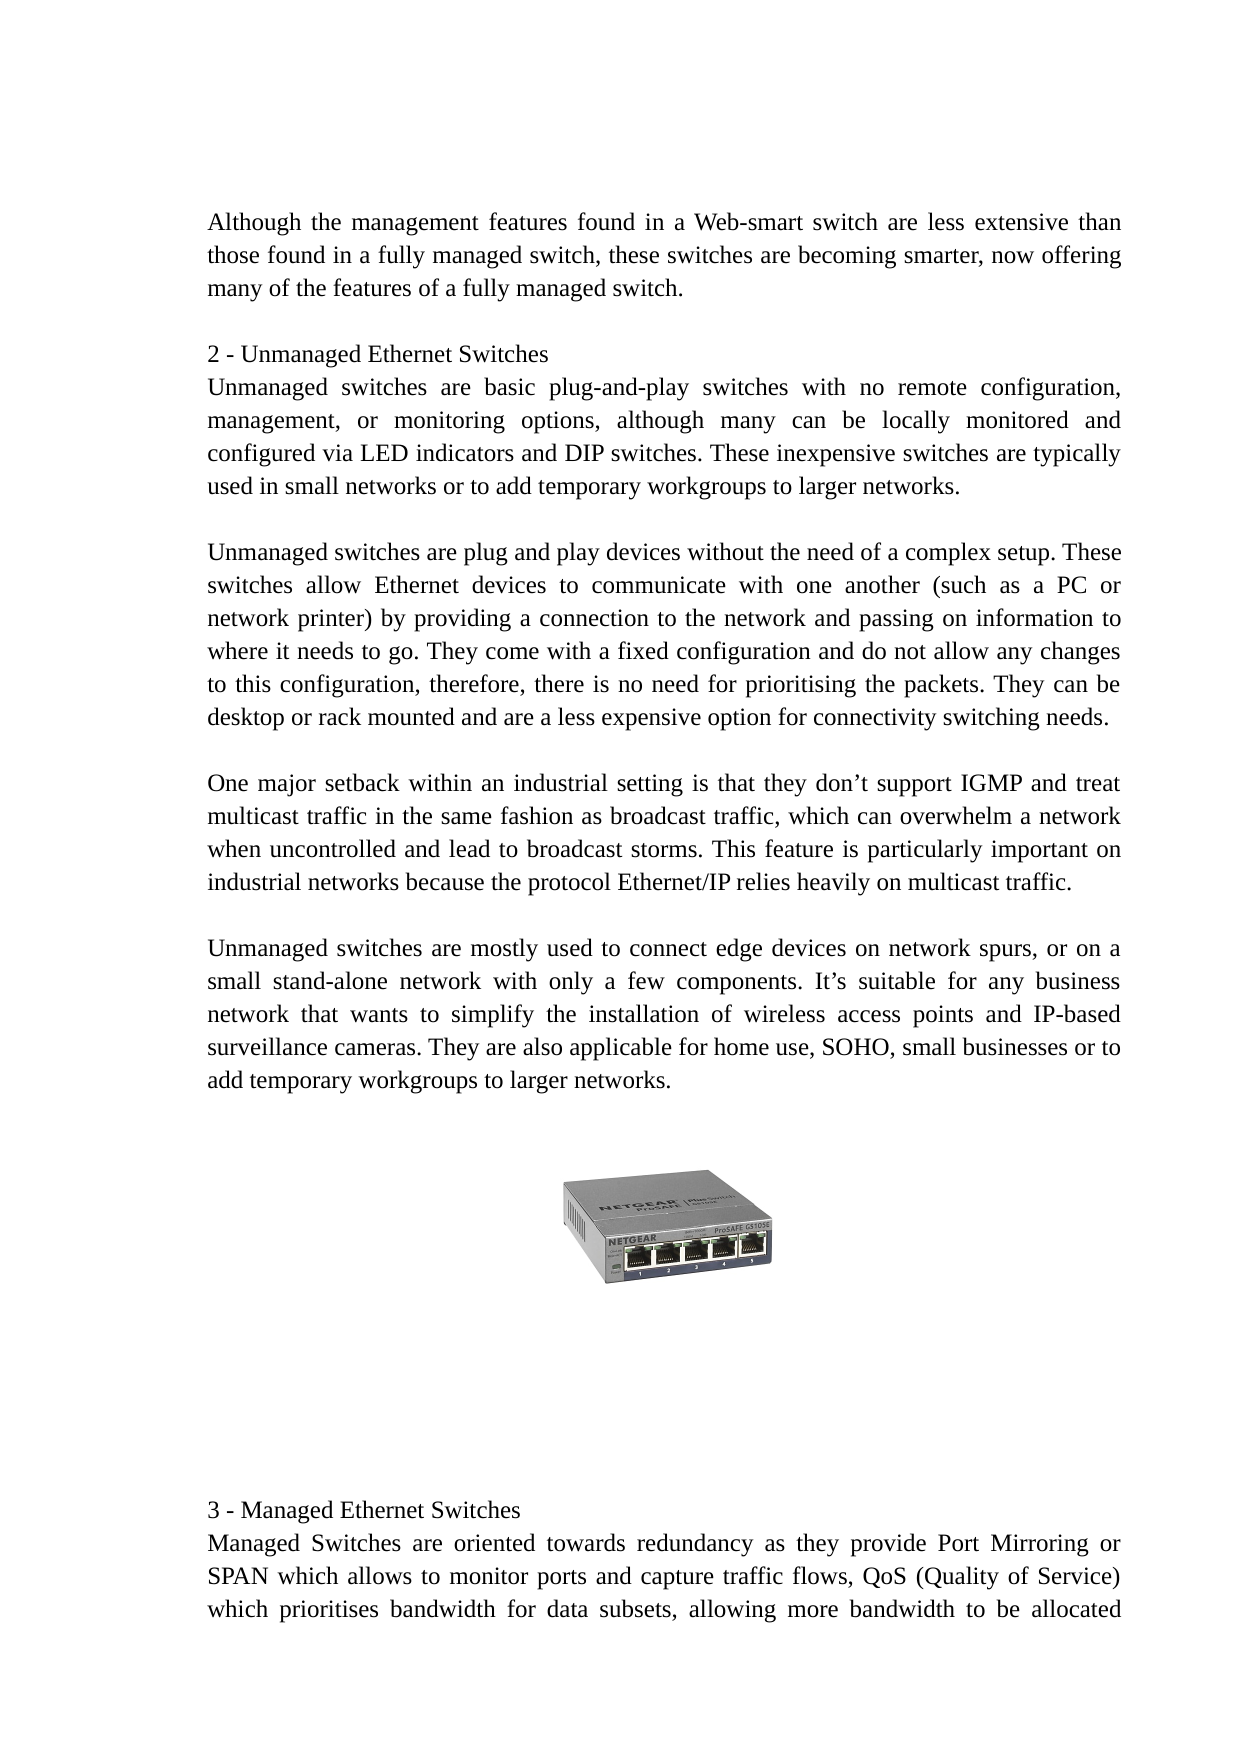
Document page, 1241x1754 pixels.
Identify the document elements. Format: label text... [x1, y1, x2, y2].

text Unmanaged switches are basic plug-and-play switches with no remote configuration, management, or monitoring options, although many can be locally monitored and configured via LED indicators and DIP switches. These inexpensive switches are typically used in small networks or to add temporary workgroups to larger networks. [207, 372, 1122, 500]
text Unmanaged switches are plug and play devices without the need of a complex setup. These switches allow Ethernet devices to communicate with one another (such as a PC or network printer) by providing a connection to the network and passing on information to where it needs to go. They come with a fixed configuration and do not allow any changes to this configuration, therefore, there is no need for prioritising the packets. They can be desktop or rack mounted and are a less expensive option for connectivity switching needs. [207, 537, 1122, 731]
text Unmanaged switches are mostly used to connect edge devices on network spurs, or on a small stand-alone network with only a few components. It’s suitable for any business network that wants to simplify the installation of wireless access points and IP-based surveillance cameras. They are also applicable for home use, SOHO, small businesses or to add temporary workgroups to larger networks. [207, 933, 1122, 1094]
text Although the management features found in a Web-smart switch are less extensive than those found in a fully managed switch, these switches are becoming smarter, now offering many of the features of a fully managed switch. [207, 207, 1122, 302]
text 3 - Managed Ethernet Switches [207, 1495, 1122, 1523]
text 2 - Unmanaged Ethernet Switches [207, 339, 1122, 368]
text One major setback within an industrial setting is that they don’t support IGMP and treat multicast traffic in the same fashion as broadcast traffic, which can overwhelm a network when uncontrolled and lead to broadcast storms. This feature is particularly important on industrial networks because the protocol Ethernet/IP relies heavily on multicast traffic. [207, 768, 1122, 896]
text Managed Switches are oriented towards redundancy as they provide Port Mirroring or SPAN which allows to monitor ports and capture traffic flows, QoS (Quality of Service) which prioritises bandwidth for data subsets, allowing more bandwidth to be allocated [207, 1528, 1122, 1623]
picture [536, 1098, 793, 1355]
